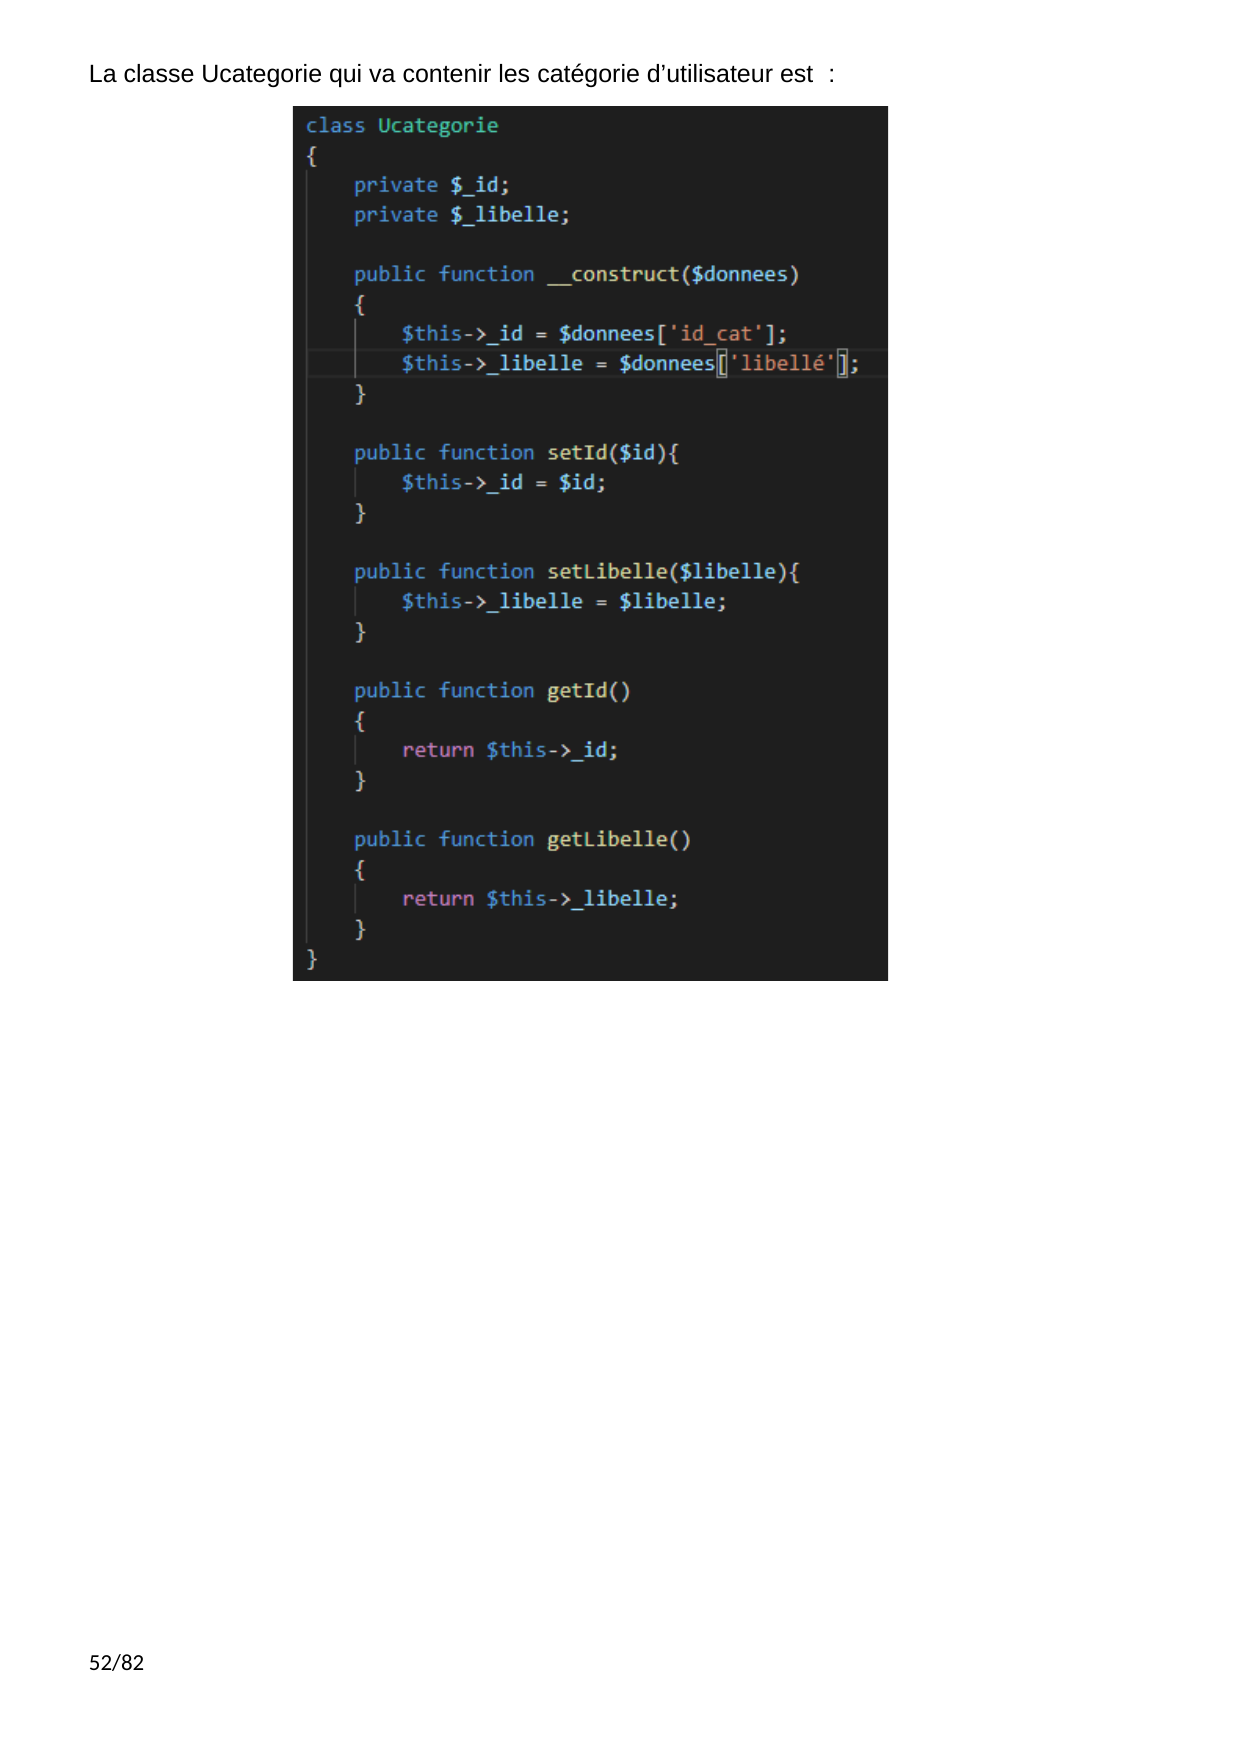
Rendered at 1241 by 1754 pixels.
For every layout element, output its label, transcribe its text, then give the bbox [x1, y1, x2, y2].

picture [292, 106, 889, 981]
text La classe Ucategorie qui va contenir les catégorie d’utilisateur est : [89, 59, 1092, 88]
